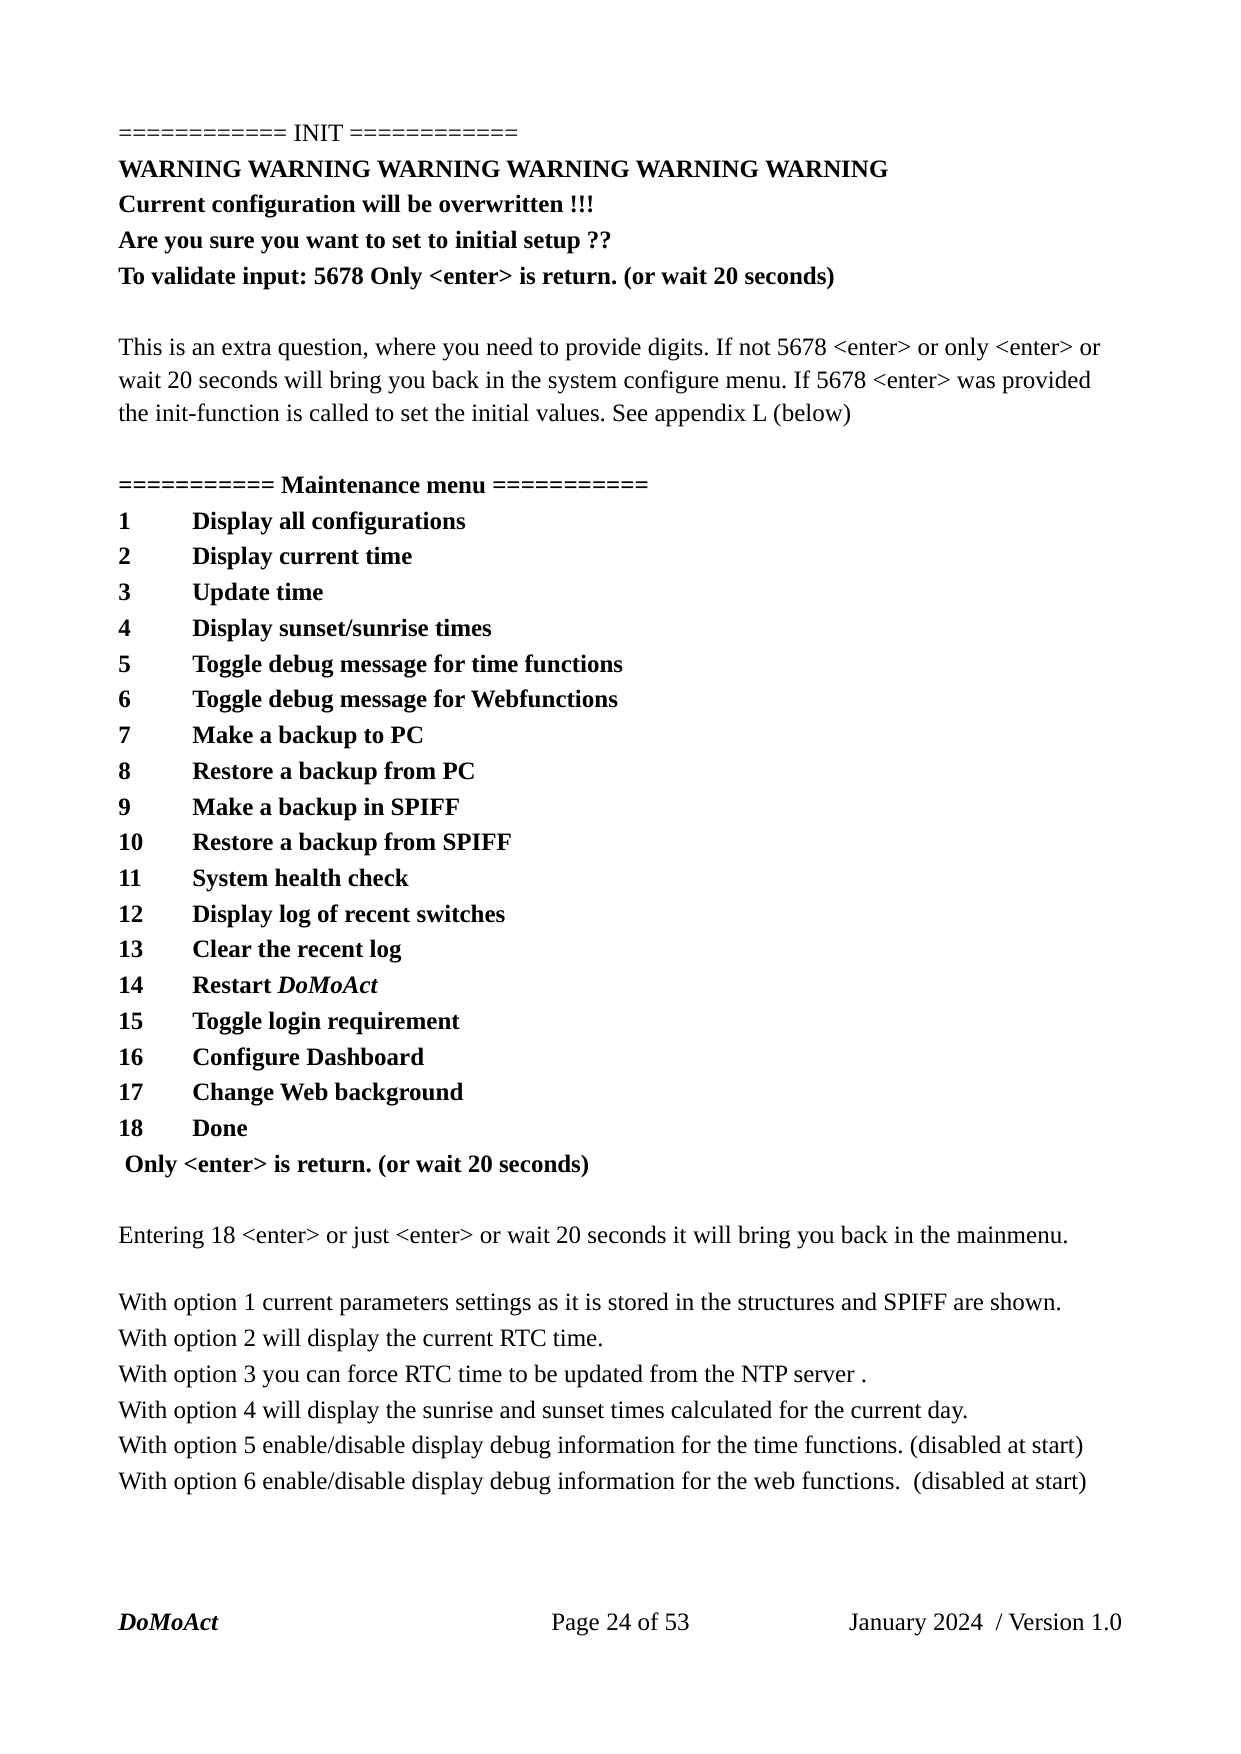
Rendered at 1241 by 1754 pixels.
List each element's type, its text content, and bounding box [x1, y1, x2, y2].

text With option 1 current parameters settings as it is stored in the structures and SPIFF are shown. [118, 1287, 1122, 1316]
text 1 Display all configurations [118, 506, 1122, 534]
text 10 Restore a backup from SPIFF [118, 827, 1122, 856]
text With option 2 will display the current RTC time. [118, 1323, 1122, 1352]
text =========== Maintenance menu =========== [118, 470, 1122, 499]
text 6 Toggle debug message for Webfunctions [118, 684, 1122, 713]
text Only <enter> is return. (or wait 20 seconds) [118, 1149, 1122, 1178]
text 11 System health check [118, 863, 1122, 892]
text 17 Change Web background [118, 1077, 1122, 1106]
text 12 Display log of recent switches [118, 899, 1122, 927]
text 8 Restore a backup from PC [118, 756, 1122, 784]
text Current configuration will be overwritten !!! [118, 189, 1122, 218]
text 5 Toggle debug message for time functions [118, 649, 1122, 677]
text 3 Update time [118, 577, 1122, 606]
text 7 Make a backup to PC [118, 720, 1122, 749]
text 14 Restart DoMoAct [118, 970, 1122, 999]
text 4 Display sunset/sunrise times [118, 613, 1122, 642]
text 13 Clear the recent log [118, 934, 1122, 963]
text WARNING WARNING WARNING WARNING WARNING WARNING [118, 154, 1122, 183]
text 16 Configure Dashboard [118, 1042, 1122, 1070]
text With option 4 will display the sunrise and sunset times calculated for the current day. [118, 1395, 1122, 1423]
text 2 Display current time [118, 541, 1122, 570]
text To validate input: 5678 Only <enter> is return. (or wait 20 seconds) [118, 261, 1122, 290]
text With option 6 enable/disable display debug information for the web functions. (disabled at start) [118, 1466, 1122, 1495]
text This is an extra question, where you need to provide digits. If not 5678 <enter> or only <enter> or wait 20 seconds will bring you back in the system configure menu. If 5678 <enter> was provided the init-function is called to set the initial values. See appendix L (below) [118, 332, 1122, 427]
text With option 5 enable/disable display debug information for the time functions. (disabled at start) [118, 1430, 1122, 1459]
text Are you sure you want to set to initial setup ?? [118, 225, 1122, 254]
text ============ INIT ============ [118, 118, 1122, 147]
text 18 Done [118, 1113, 1122, 1142]
text 9 Make a backup in SPIFF [118, 792, 1122, 820]
text Entering 18 <enter> or just <enter> or wait 20 seconds it will bring you back in the mainmenu. [118, 1220, 1122, 1249]
text 15 Toggle login requirement [118, 1006, 1122, 1035]
text With option 3 you can force RTC time to be updated from the NTP server . [118, 1359, 1122, 1388]
